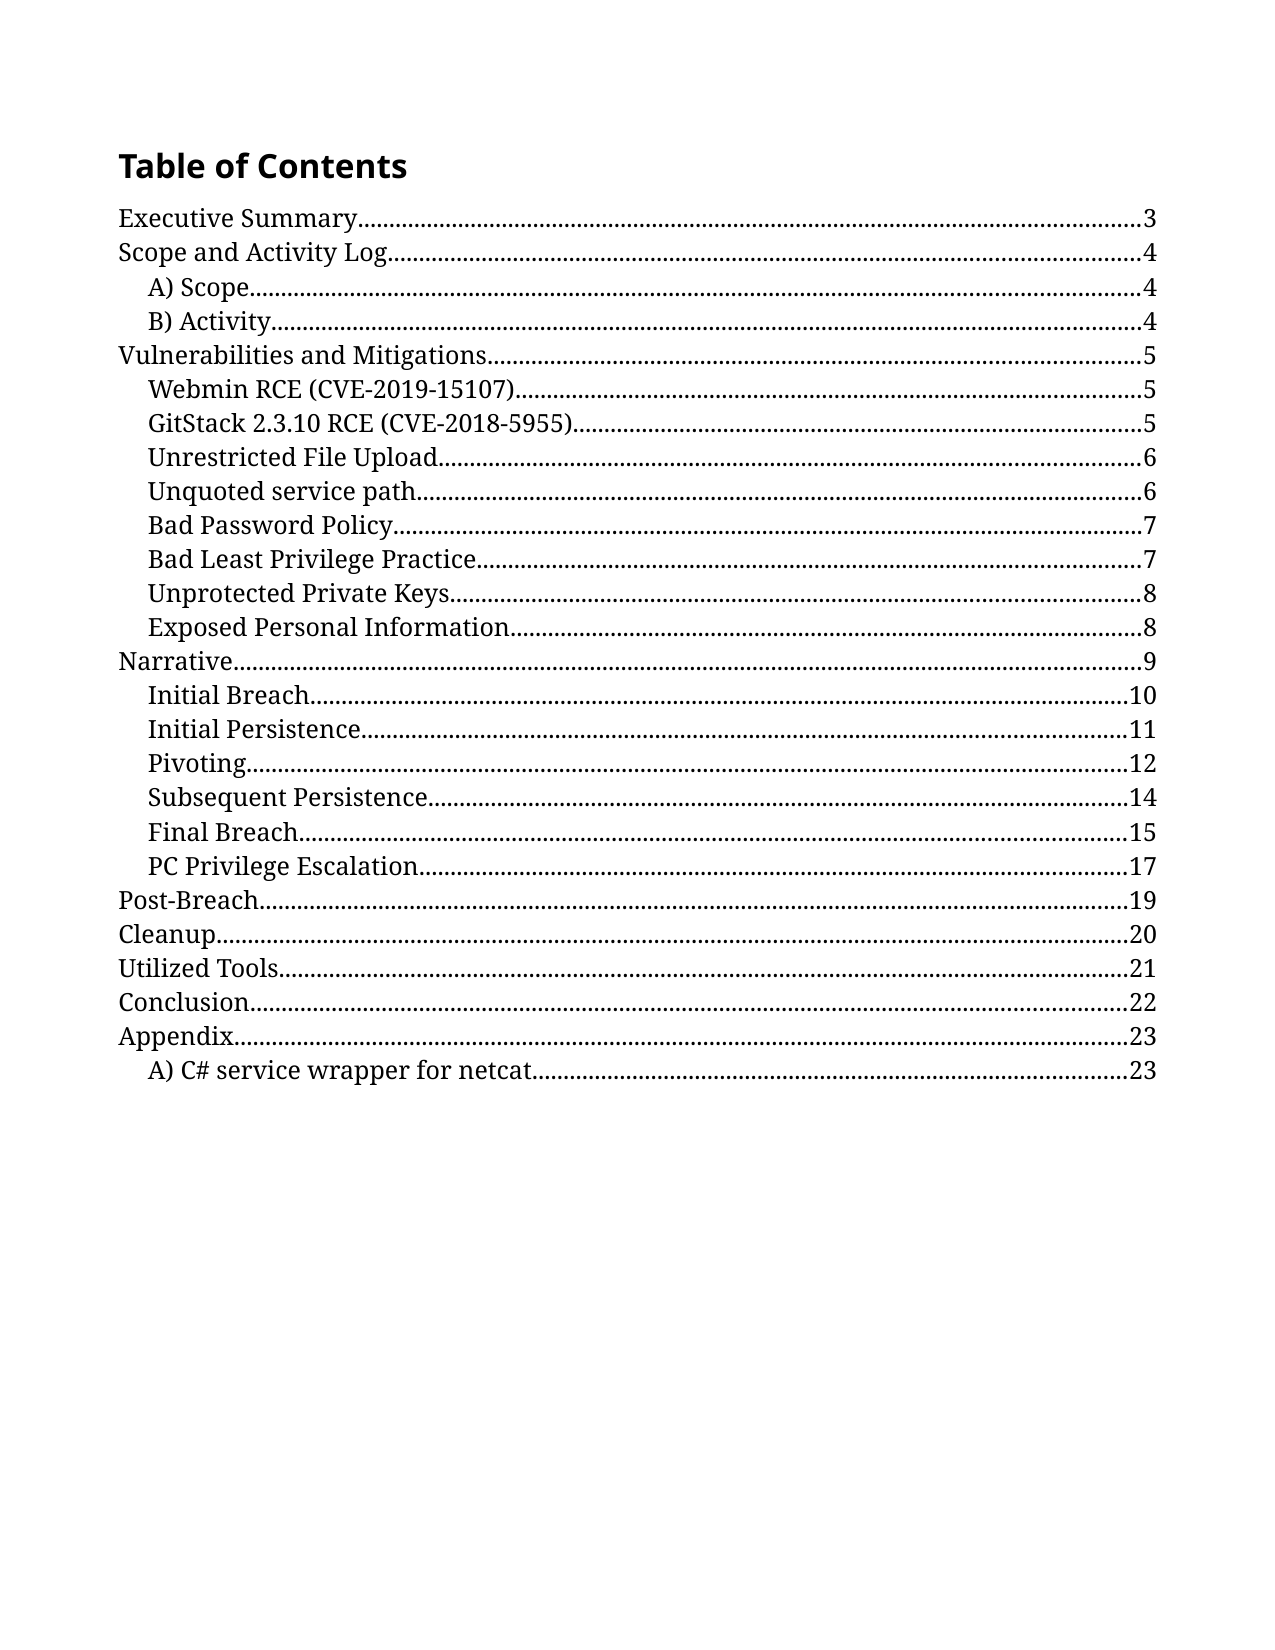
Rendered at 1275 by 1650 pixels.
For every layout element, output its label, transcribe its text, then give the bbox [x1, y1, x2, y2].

text Narrative 9 [118, 644, 1157, 678]
text Vulnerabilities and Mitigations 5 [118, 337, 1157, 371]
text Cleanup 20 [118, 916, 1157, 950]
text Initial Breach 10 [148, 678, 1157, 712]
text A) C# service wrapper for netcat 23 [148, 1053, 1157, 1087]
text Subsequent Persistence 14 [148, 780, 1157, 814]
text A) Scope 4 [148, 269, 1157, 303]
text Utilized Tools 21 [118, 950, 1157, 984]
text Unquoted service path 6 [148, 473, 1157, 508]
text Bad Least Privilege Practice 7 [148, 542, 1157, 576]
text Post-Breach 19 [118, 882, 1157, 916]
text GitStack 2.3.10 RCE (CVE-2018-5955) 5 [148, 405, 1157, 439]
text Executive Summary 3 [118, 201, 1157, 235]
text Pivoting 12 [148, 746, 1157, 780]
text PC Privilege Escalation 17 [148, 848, 1157, 882]
subtitle Table of Contents [118, 143, 1157, 188]
text B) Activity 4 [148, 303, 1157, 337]
text Webmin RCE (CVE-2019-15107) 5 [148, 371, 1157, 405]
text Exposed Personal Information 8 [148, 610, 1157, 644]
text Appendix 23 [118, 1018, 1157, 1053]
text Unprotected Private Keys 8 [148, 576, 1157, 610]
text Unrestricted File Upload 6 [148, 439, 1157, 473]
text Bad Password Policy 7 [148, 508, 1157, 542]
text Initial Persistence 11 [148, 712, 1157, 746]
text Final Breach 15 [148, 814, 1157, 848]
text Conclusion 22 [118, 984, 1157, 1018]
text Scope and Activity Log 4 [118, 235, 1157, 269]
